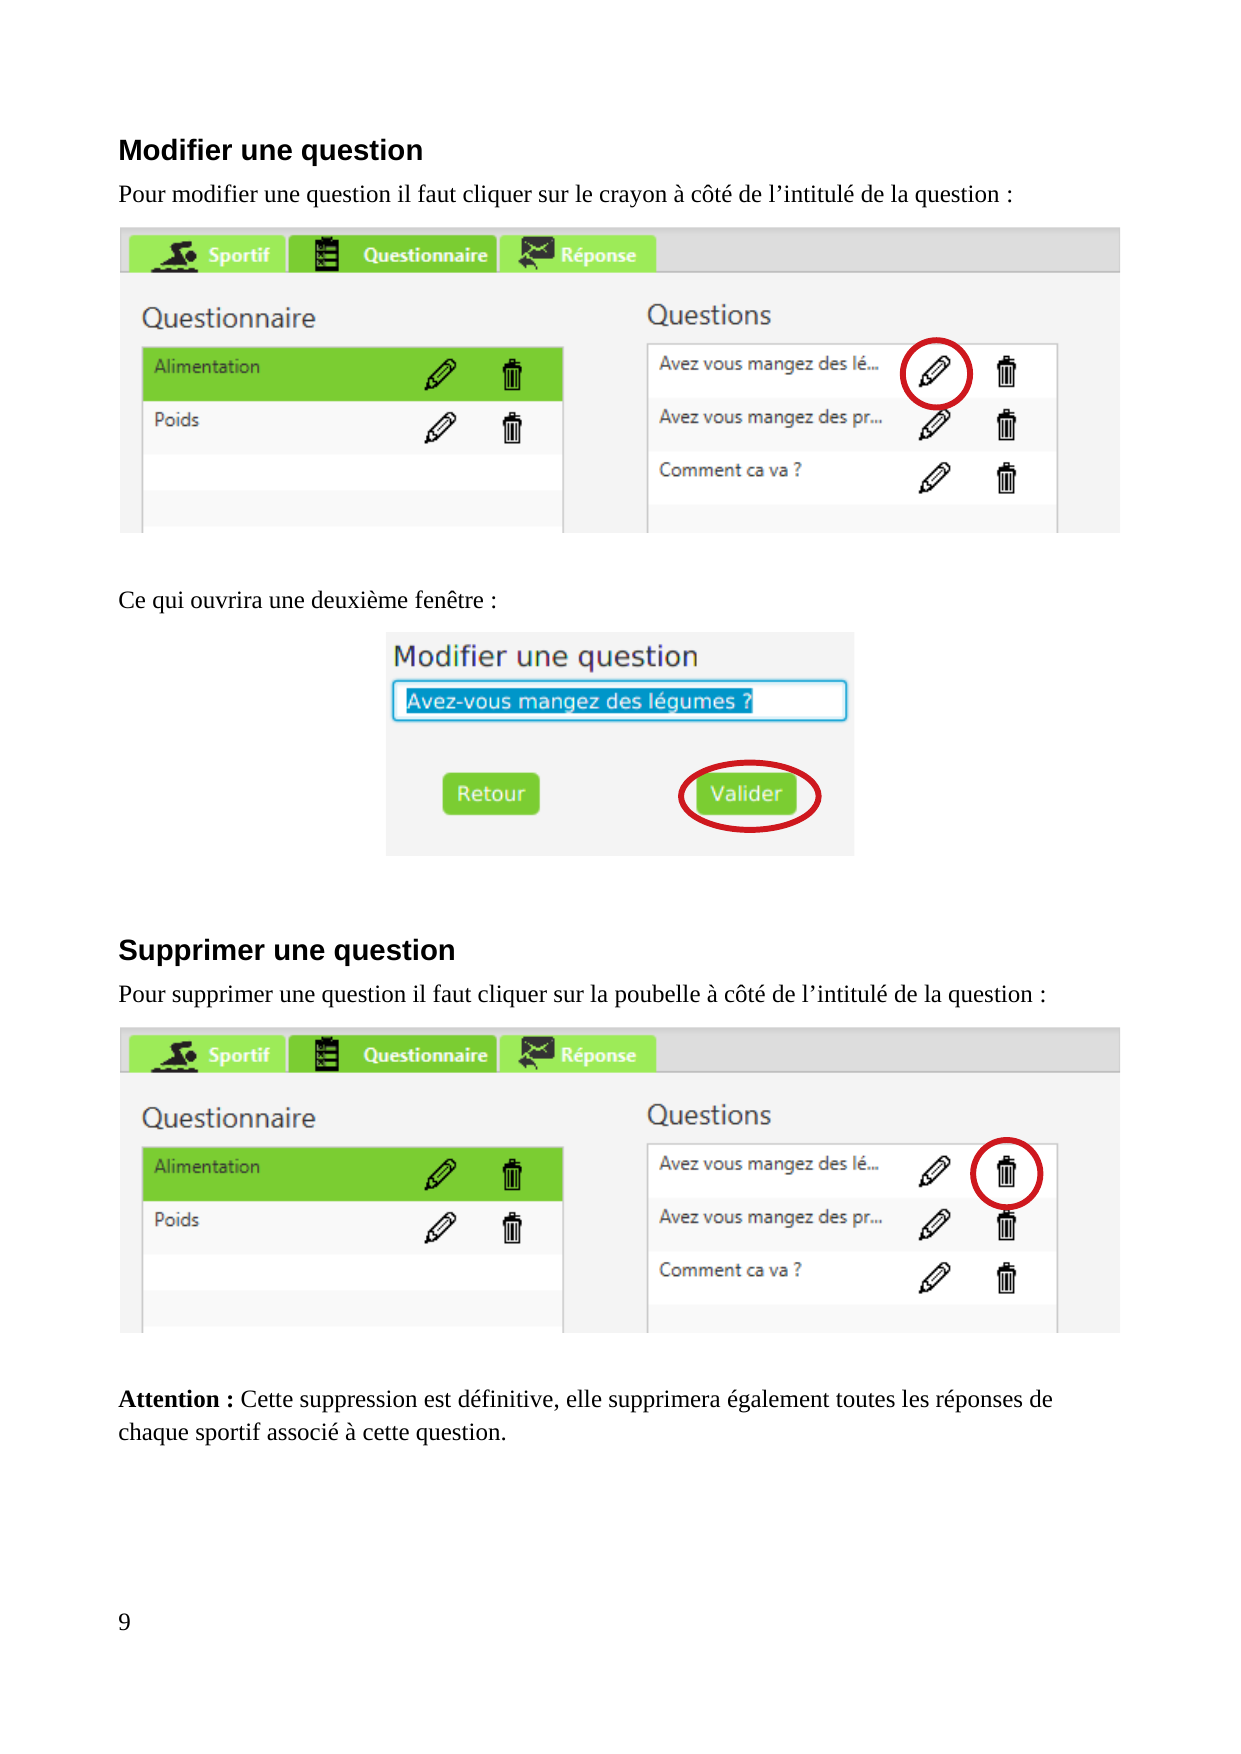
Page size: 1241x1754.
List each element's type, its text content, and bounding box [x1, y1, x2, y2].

picture [120, 226, 1121, 533]
text Pour modifier une question il faut cliquer sur le crayon à côté de l’intitulé de la question : [118, 179, 1122, 208]
subtitle Modifier une question [118, 133, 1122, 166]
text Attention : Cette suppression est définitive, elle supprimera également toutes les réponses de chaque sportif associé à cette question. [118, 1384, 1122, 1446]
text Ce qui ouvrira une deuxième fenêtre : [118, 585, 1122, 613]
picture [120, 1026, 1121, 1333]
picture [385, 632, 855, 856]
text Pour supprimer une question il faut cliquer sur la poubelle à côté de l’intitulé de la question : [118, 979, 1122, 1007]
subtitle Supprimer une question [118, 932, 1122, 966]
